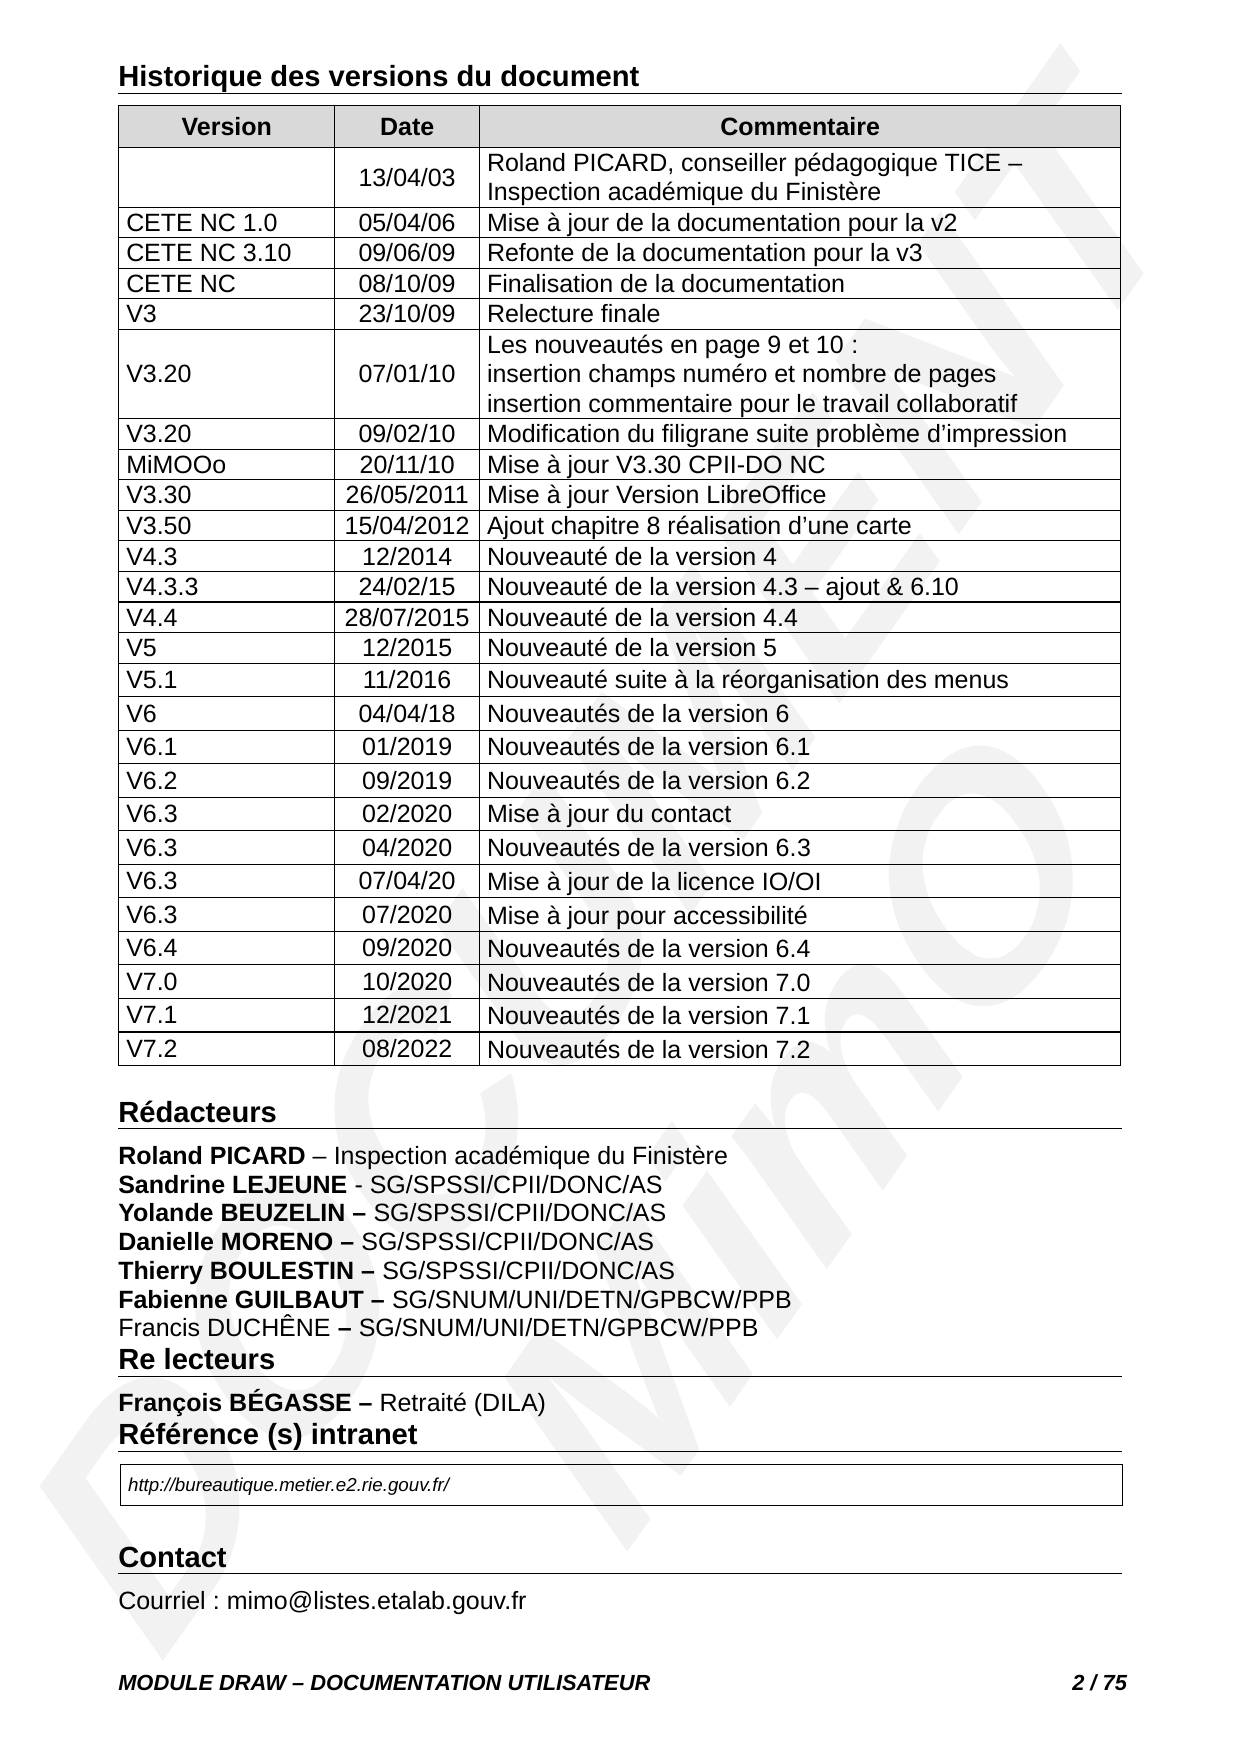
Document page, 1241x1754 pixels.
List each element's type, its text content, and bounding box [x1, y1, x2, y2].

table_cell V6.1 [119, 731, 334, 763]
table_cell 09/2020 [335, 932, 479, 964]
text François BéGASSE – Retraité (DILA) [118, 1388, 1122, 1417]
table_cell 15/04/2012 [335, 511, 479, 540]
table_cell V3.20 [119, 330, 334, 418]
table_cell 12/2021 [335, 999, 479, 1031]
table_cell Mise à jour V3.30 CPII-DO NC [480, 450, 1120, 479]
table_cell 09/2019 [335, 764, 479, 797]
table_cell V6 [119, 697, 334, 729]
table_cell 04/2020 [335, 831, 479, 864]
table_cell V6.3 [119, 898, 334, 931]
table_cell Mise à jour du contact [480, 798, 1120, 830]
table_cell V6.3 [119, 831, 334, 864]
table_cell V6.3 [119, 798, 334, 830]
table_cell CETE NC 3.10 [119, 238, 334, 268]
table_cell 07/01/10 [335, 330, 479, 418]
table_cell Modification du filigrane suite problème d’impression [480, 419, 1120, 449]
table_header http://bureautique.metier.e2.rie.gouv.fr/ [121, 1465, 1122, 1505]
table_cell 05/04/06 [335, 208, 479, 237]
table_cell 11/2016 [335, 664, 479, 696]
table_cell V4.3.3 [119, 572, 334, 601]
table_cell 13/04/03 [335, 148, 479, 207]
table_cell 01/2019 [335, 731, 479, 763]
table_cell Roland PICARD, conseiller pédagogique TICE – Inspection académique du Finistère [480, 148, 1120, 207]
table_cell [119, 148, 334, 207]
table_cell Nouveauté de la version 4.3 – ajout & 6.10 [480, 572, 1120, 601]
table_cell 26/05/2011 [335, 480, 479, 510]
table_cell Nouveautés de la version 7.0 [480, 965, 1120, 998]
table_cell Nouveauté de la version 5 [480, 633, 1120, 662]
table_cell V3.20 [119, 419, 334, 449]
table_cell V7.0 [119, 965, 334, 998]
table_cell Nouveautés de la version 6.2 [480, 764, 1120, 797]
table_cell Les nouveautés en page 9 et 10 : insertion champs numéro et nombre de pages insertion commentaire pour le travail collaboratif [480, 330, 1120, 418]
table_cell Refonte de la documentation pour la v3 [480, 238, 1120, 268]
table_cell 07/2020 [335, 898, 479, 931]
table_cell 08/10/09 [335, 269, 479, 298]
text Rédacteurs [118, 1095, 1122, 1128]
table_cell CETE NC [119, 269, 334, 298]
table_cell V4.4 [119, 603, 334, 632]
text Historique des versions du document [118, 59, 1122, 93]
text Re lecteurs [118, 1342, 1122, 1376]
table_cell 07/04/20 [335, 865, 479, 897]
table_cell V5.1 [119, 664, 334, 696]
text Roland PICARD – Inspection académique du Finistère [118, 1141, 1122, 1170]
table_cell Nouveautés de la version 6.4 [480, 932, 1120, 964]
table_cell V7.2 [119, 1033, 334, 1065]
table_header Commentaire [480, 106, 1120, 147]
text Danielle MORENO – SG/SPSSI/CPII/DONC/AS [118, 1227, 1122, 1256]
table_cell Mise à jour pour accessibilité [480, 898, 1120, 931]
table_cell Nouveauté suite à la réorganisation des menus [480, 664, 1120, 696]
text Référence (s) intranet [118, 1417, 1122, 1451]
table_cell V6.3 [119, 865, 334, 897]
table_cell 28/07/2015 [335, 603, 479, 632]
table_cell 08/2022 [335, 1033, 479, 1065]
table_cell 02/2020 [335, 798, 479, 830]
table_cell 09/06/09 [335, 238, 479, 268]
table_cell Nouveautés de la version 6.3 [480, 831, 1120, 864]
table_cell V3.30 [119, 480, 334, 510]
table_cell 10/2020 [335, 965, 479, 998]
table_cell Mise à jour de la documentation pour la v2 [480, 208, 1120, 237]
table_cell 24/02/15 [335, 572, 479, 601]
table_cell V6.4 [119, 932, 334, 964]
table_header Date [335, 106, 479, 147]
table_cell Nouveautés de la version 6 [480, 697, 1120, 729]
table_cell Nouveautés de la version 7.1 [480, 999, 1120, 1031]
table_cell 20/11/10 [335, 450, 479, 479]
table_cell V5 [119, 633, 334, 662]
table_cell 12/2014 [335, 541, 479, 571]
text Fabienne GUILBAUT – SG/SNUM/UNI/DETN/GPBCW/PPB [118, 1285, 1122, 1313]
table_cell Mise à jour Version LibreOffice [480, 480, 1120, 510]
table_cell Nouveautés de la version 7.2 [480, 1033, 1120, 1065]
text Thierry BOULESTIN – SG/SPSSI/CPII/DONC/AS [118, 1256, 1122, 1285]
text Contact [118, 1540, 1122, 1573]
text Courriel : mimo@listes.etalab.gouv.fr [118, 1586, 1122, 1615]
table_cell CETE NC 1.0 [119, 208, 334, 237]
table_cell V6.2 [119, 764, 334, 797]
table_cell MiMOOo [119, 450, 334, 479]
table_cell Nouveauté de la version 4 [480, 541, 1120, 571]
table_cell Nouveauté de la version 4.4 [480, 603, 1120, 632]
table_cell 23/10/09 [335, 299, 479, 329]
table_cell Finalisation de la documentation [480, 269, 1120, 298]
table_cell V3.50 [119, 511, 334, 540]
table_cell Mise à jour de la licence IO/OI [480, 865, 1120, 897]
table_header Version [119, 106, 334, 147]
table_cell Ajout chapitre 8 réalisation d’une carte [480, 511, 1120, 540]
table_cell Nouveautés de la version 6.1 [480, 731, 1120, 763]
text Francis DUCHÊNE – SG/SNUM/UNI/DETN/GPBCW/PPB [118, 1313, 1122, 1342]
table_cell V7.1 [119, 999, 334, 1031]
table_cell 12/2015 [335, 633, 479, 662]
table_cell Relecture finale [480, 299, 1120, 329]
table_cell V4.3 [119, 541, 334, 571]
table_cell V3 [119, 299, 334, 329]
text Yolande BEUZELIN – SG/SPSSI/CPII/DONC/AS [118, 1198, 1122, 1227]
table_cell 09/02/10 [335, 419, 479, 449]
table_cell 04/04/18 [335, 697, 479, 729]
text Sandrine LEJEUNE - SG/SPSSI/CPII/DONC/AS [118, 1170, 1122, 1198]
